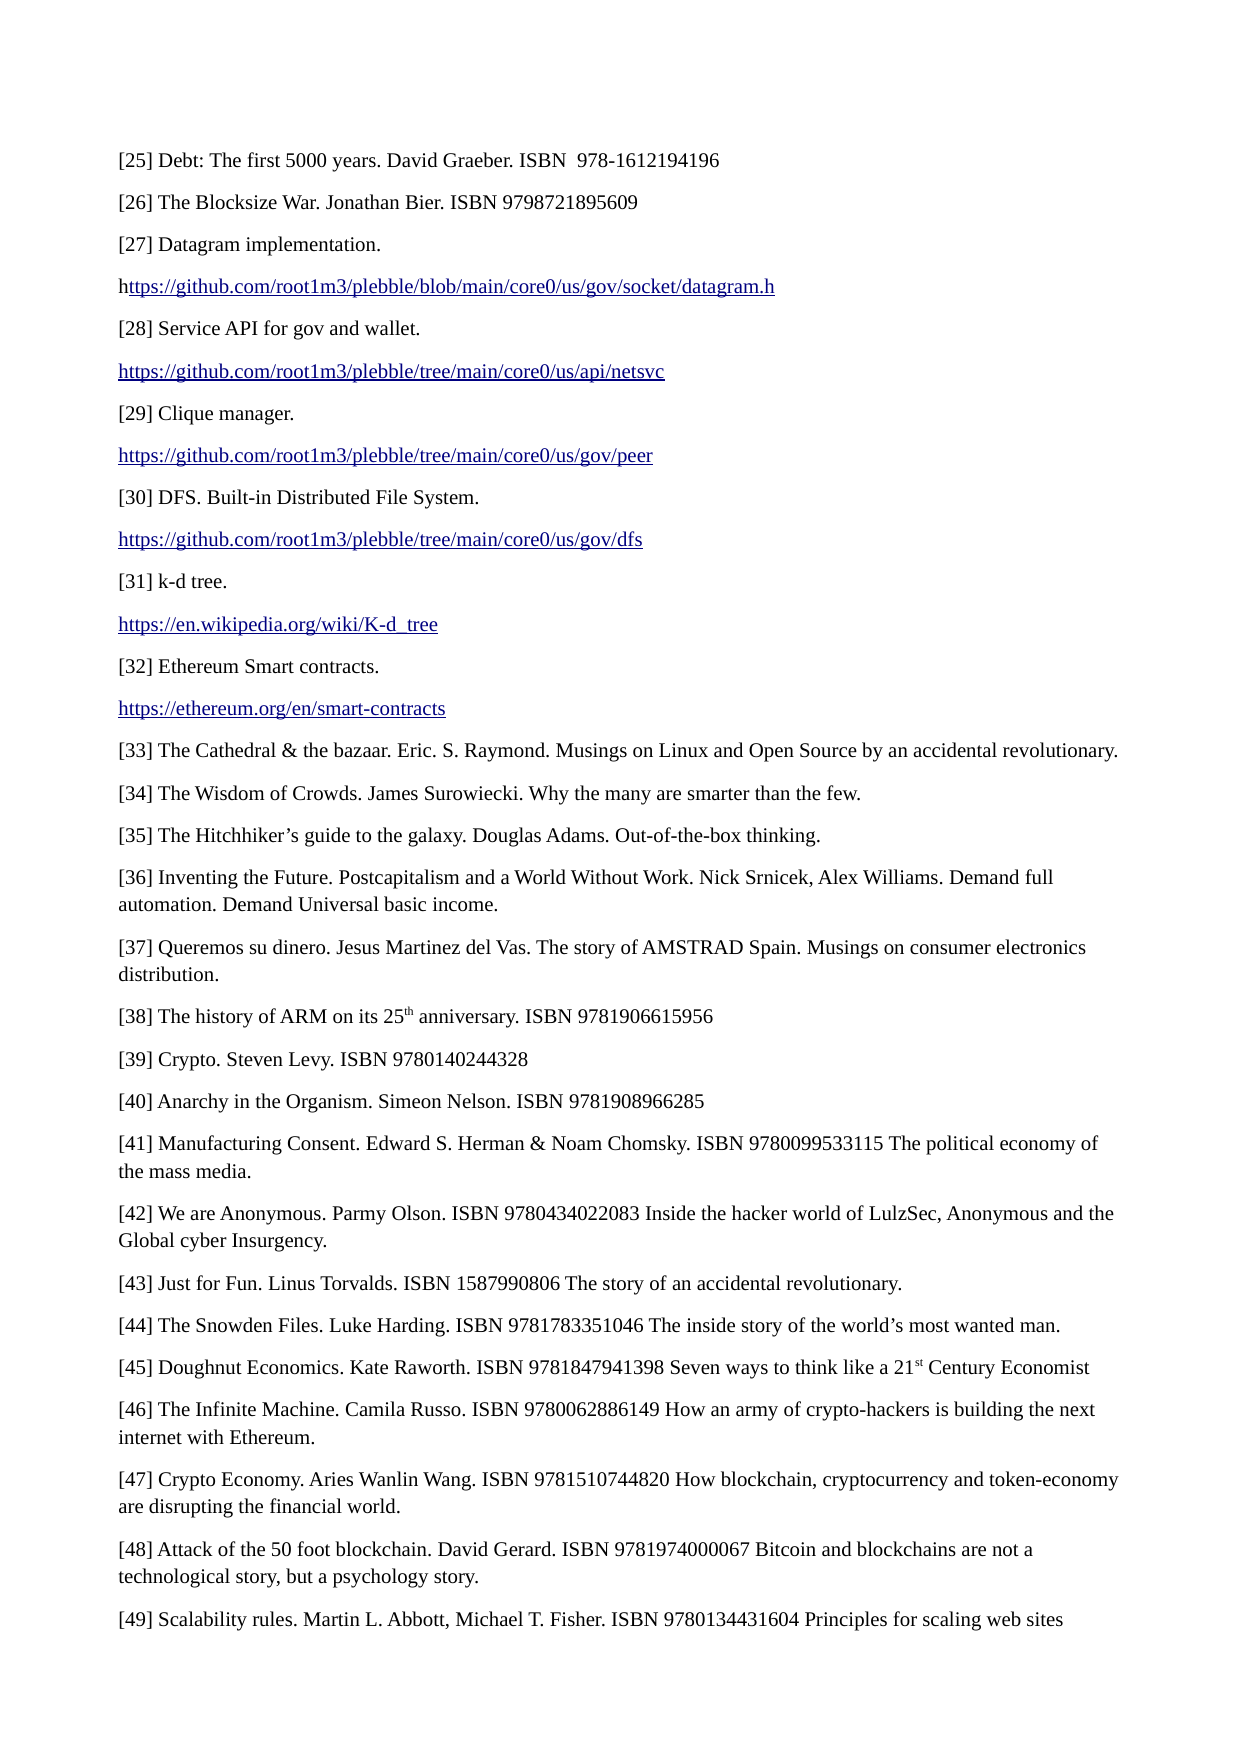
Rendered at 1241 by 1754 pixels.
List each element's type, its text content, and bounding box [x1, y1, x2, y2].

text https://github.com/root1m3/plebble/tree/main/core0/us/api/netsvc [118, 358, 1122, 383]
text [37] Queremos su dinero. Jesus Martinez del Vas. The story of AMSTRAD Spain. Musings on consumer electronics distribution. [118, 934, 1122, 986]
text [39] Crypto. Steven Levy. ISBN 9780140244328 [118, 1047, 1122, 1071]
text [32] Ethereum Smart contracts. [118, 654, 1122, 678]
text [49] Scalability rules. Martin L. Abbott, Michael T. Fisher. ISBN 9780134431604 Principles for scaling web sites [118, 1606, 1122, 1631]
text https://github.com/root1m3/plebble/tree/main/core0/us/gov/dfs [118, 527, 1122, 551]
text https://ethereum.org/en/smart-contracts [118, 696, 1122, 720]
text [33] The Cathedral & the bazaar. Eric. S. Raymond. Musings on Linux and Open Source by an accidental revolutionary. [118, 738, 1122, 762]
text [48] Attack of the 50 foot blockchain. David Gerard. ISBN 9781974000067 Bitcoin and blockchains are not a technological story, but a psychology story. [118, 1537, 1122, 1588]
text https://github.com/root1m3/plebble/blob/main/core0/us/gov/socket/datagram.h [118, 274, 1122, 298]
text [41] Manufacturing Consent. Edward S. Herman & Noam Chomsky. ISBN 9780099533115 The political economy of the mass media. [118, 1131, 1122, 1183]
text [31] k-d tree. [118, 569, 1122, 593]
text [34] The Wisdom of Crowds. James Surowiecki. Why the many are smarter than the few. [118, 780, 1122, 804]
text [35] The Hitchhiker’s guide to the galaxy. Douglas Adams. Out-of-the-box thinking. [118, 823, 1122, 847]
text https://github.com/root1m3/plebble/tree/main/core0/us/gov/peer [118, 443, 1122, 467]
text [29] Clique manager. [118, 401, 1122, 425]
text [46] The Infinite Machine. Camila Russo. ISBN 9780062886149 How an army of crypto-hackers is building the next internet with Ethereum. [118, 1397, 1122, 1449]
text [38] The history of ARM on its 25th anniversary. ISBN 9781906615956 [118, 1004, 1122, 1028]
text [30] DFS. Built-in Distributed File System. [118, 485, 1122, 509]
text [43] Just for Fun. Linus Torvalds. ISBN 1587990806 The story of an accidental revolutionary. [118, 1271, 1122, 1294]
text [45] Doughnut Economics. Kate Raworth. ISBN 9781847941398 Seven ways to think like a 21st Century Economist [118, 1355, 1122, 1379]
text [44] The Snowden Files. Luke Harding. ISBN 9781783351046 The inside story of the world’s most wanted man. [118, 1313, 1122, 1337]
text [36] Inventing the Future. Postcapitalism and a World Without Work. Nick Srnicek, Alex Williams. Demand full automation. Demand Universal basic income. [118, 865, 1122, 916]
text [40] Anarchy in the Organism. Simeon Nelson. ISBN 9781908966285 [118, 1089, 1122, 1113]
text [27] Datagram implementation. [118, 232, 1122, 256]
text [42] We are Anonymous. Parmy Olson. ISBN 9780434022083 Inside the hacker world of LulzSec, Anonymous and the Global cyber Insurgency. [118, 1201, 1122, 1252]
text [28] Service API for gov and wallet. [118, 316, 1122, 340]
text [47] Crypto Economy. Aries Wanlin Wang. ISBN 9781510744820 How blockchain, cryptocurrency and token-economy are disrupting the financial world. [118, 1467, 1122, 1518]
text [26] The Blocksize War. Jonathan Bier. ISBN 9798721895609 [118, 190, 1122, 214]
text https://en.wikipedia.org/wiki/K-d_tree [118, 612, 1122, 636]
text [25] Debt: The first 5000 years. David Graeber. ISBN ‎ 978-1612194196 [118, 148, 1122, 172]
